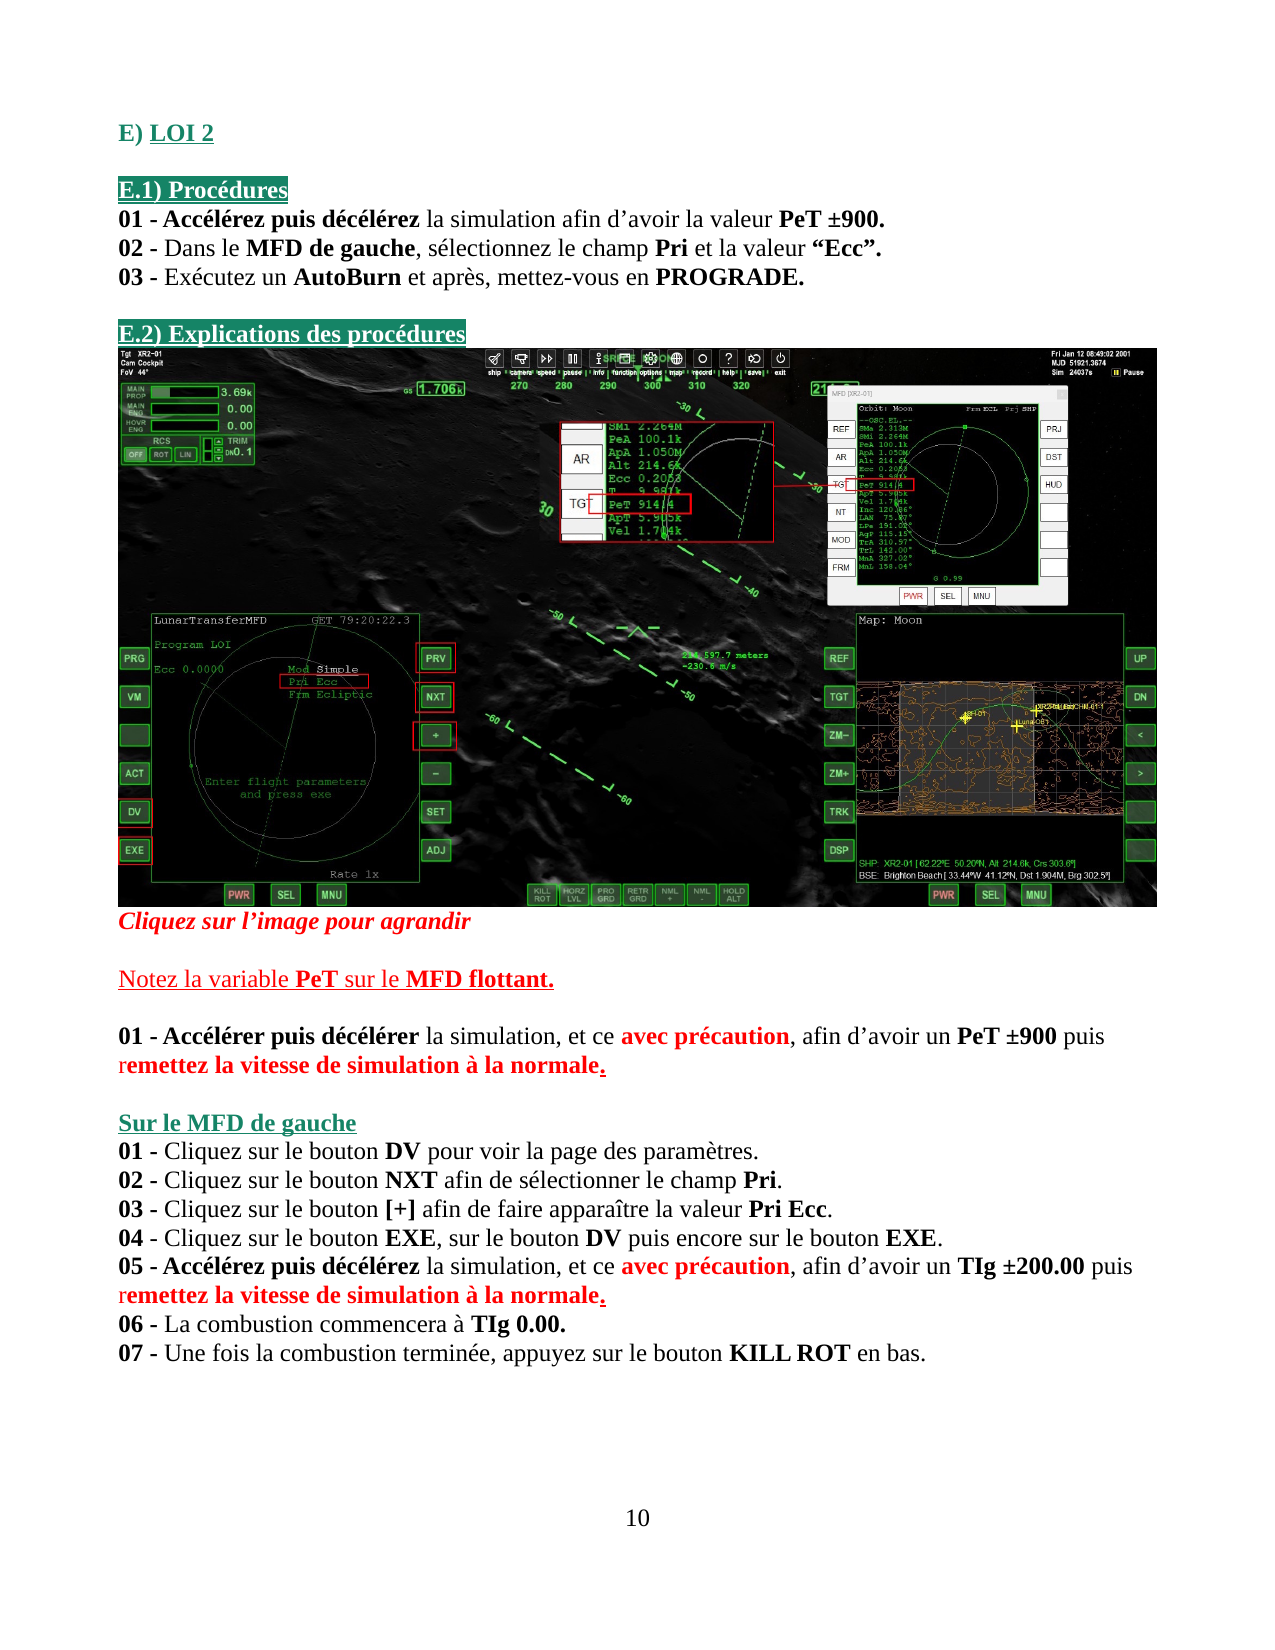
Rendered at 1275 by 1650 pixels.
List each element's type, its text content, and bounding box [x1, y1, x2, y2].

text 06 - La combustion commencera à TIg 0.00. [118, 1309, 1157, 1338]
text 07 - Une fois la combustion terminée, appuyez sur le bouton KILL ROT en bas. [118, 1338, 1157, 1366]
text 04 - Cliquez sur le bouton EXE, sur le bouton DV puis encore sur le bouton EXE. [118, 1223, 1157, 1251]
text Sur le MFD de gauche [118, 1108, 1157, 1136]
text 02 - Dans le MFD de gauche, sélectionnez le champ Pri et la valeur “Ecc”. [118, 233, 1157, 262]
text 01 - Accélérez puis décélérez la simulation afin d’avoir la valeur PeT ±900. [118, 204, 1157, 233]
text E) LOI 2 [118, 118, 1157, 147]
text 02 - Cliquez sur le bouton NXT afin de sélectionner le champ Pri. [118, 1165, 1157, 1194]
text 03 - Cliquez sur le bouton [+] afin de faire apparaître la valeur Pri Ecc. [118, 1194, 1157, 1223]
text Notez la variable PeT sur le MFD flottant. [118, 964, 1157, 993]
text E.1) Procédures [118, 176, 1157, 204]
text E.2) Explications des procédures [118, 319, 1157, 348]
text 05 - Accélérez puis décélérez la simulation, et ce avec précaution, afin d’avoir un TIg ±200.00 puis remettez la vitesse de simulation à la normale. [118, 1251, 1157, 1309]
text 01 - Accélérer puis décélérer la simulation, et ce avec précaution, afin d’avoir un PeT ±900 puis remettez la vitesse de simulation à la normale. [118, 1021, 1157, 1079]
text 01 - Cliquez sur le bouton DV pour voir la page des paramètres. [118, 1136, 1157, 1165]
text Cliquez sur l’image pour agrandir [118, 907, 1157, 935]
text 03 - Exécutez un AutoBurn et après, mettez-vous en PROGRADE. [118, 262, 1157, 291]
picture [118, 348, 1157, 907]
